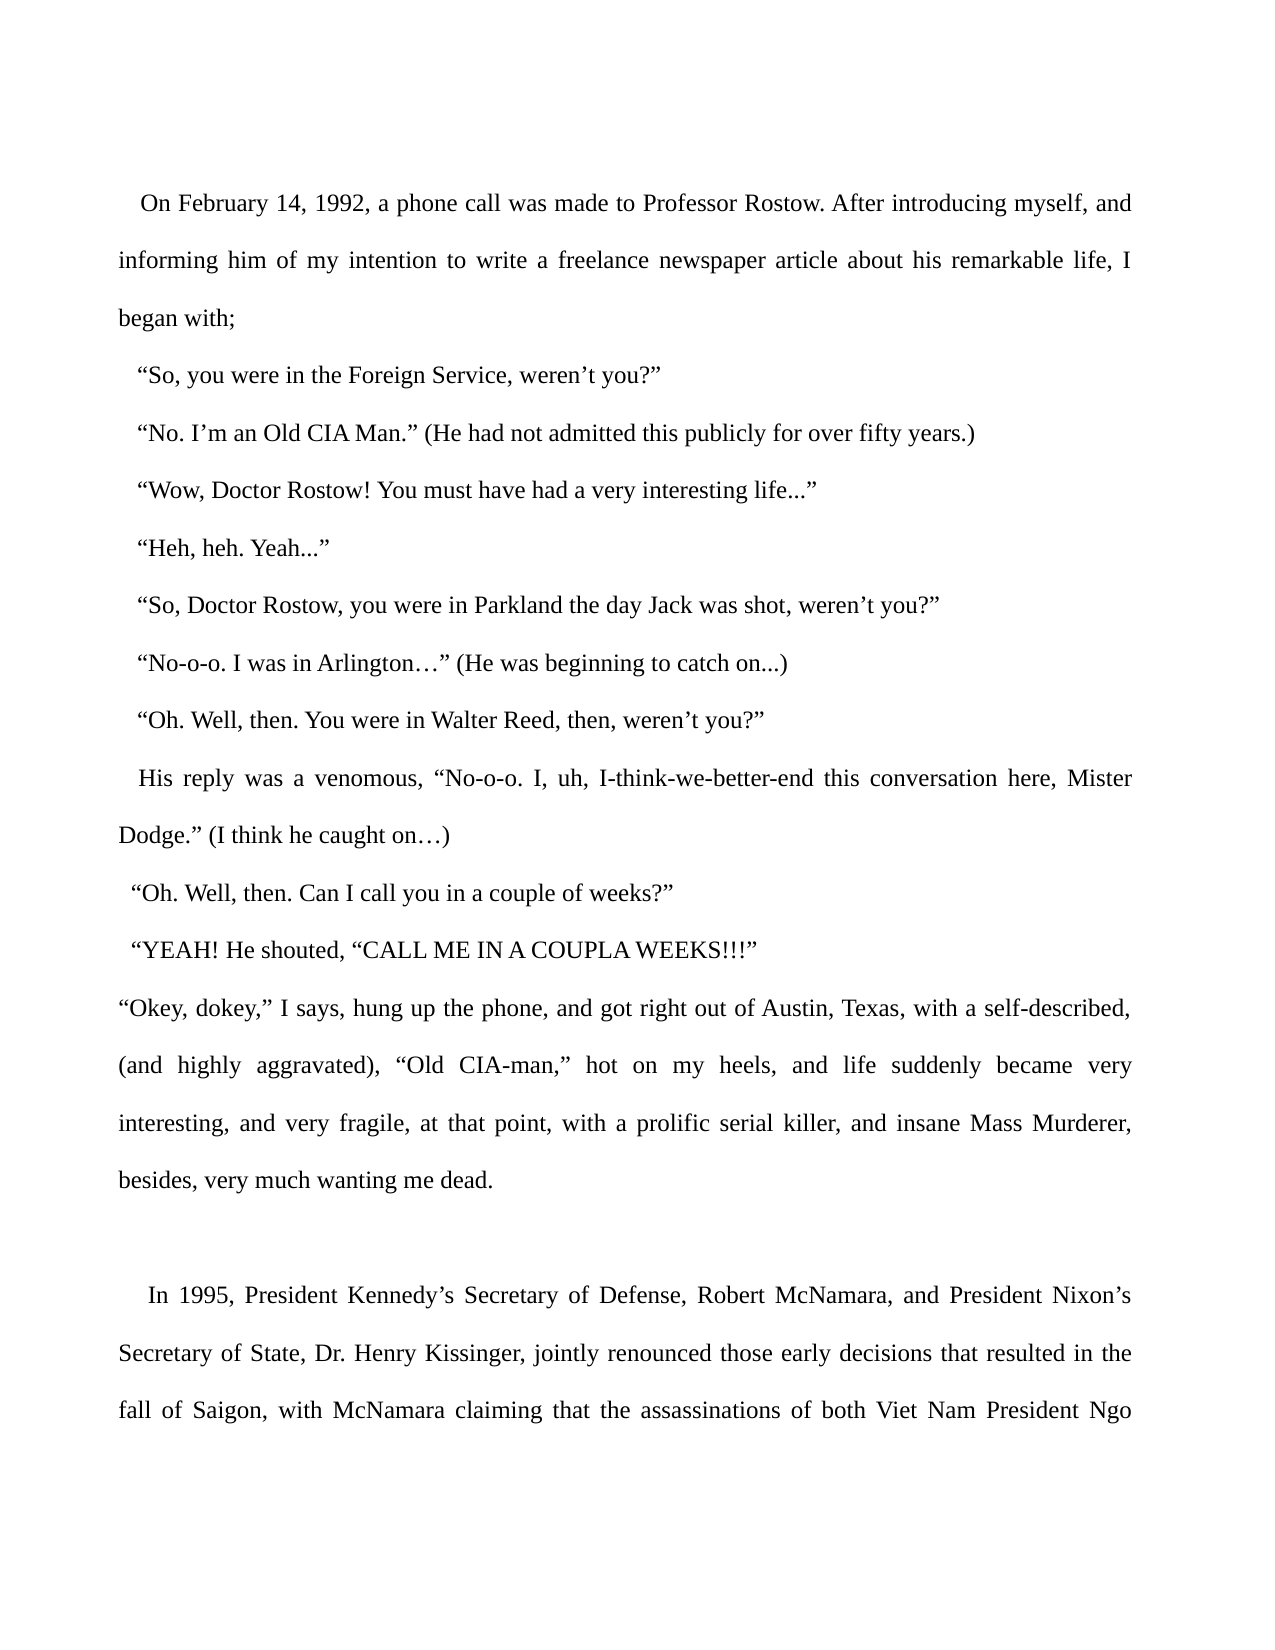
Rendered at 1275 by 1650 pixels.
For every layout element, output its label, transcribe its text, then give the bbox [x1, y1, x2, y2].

text “Oh. Well, then. Can I call you in a couple of weeks?” [118, 878, 1133, 907]
text “No-o-o. I was in Arlington…” (He was beginning to catch on...) [118, 648, 1133, 677]
text “So, Doctor Rostow, you were in Parkland the day Jack was shot, weren’t you?” [118, 590, 1133, 619]
text “Okey, dokey,” I says, hung up the phone, and got right out of Austin, Texas, with a self-described, (and highly aggravated), “Old CIA-man,” hot on my heels, and life suddenly became very interesting, and very fragile, at that point, with a prolific serial killer, and insane Mass Murderer, besides, very much wanting me dead. [118, 993, 1133, 1194]
text “Wow, Doctor Rostow! You must have had a very interesting life...” [118, 475, 1133, 504]
text “YEAH! He shouted, “CALL ME IN A COUPLA WEEKS!!!” [118, 935, 1133, 964]
text In 1995, President Kennedy’s Secretary of Defense, Robert McNamara, and President Nixon’s Secretary of State, Dr. Henry Kissinger, jointly renounced those early decisions that resulted in the fall of Saigon, with McNamara claiming that the assassinations of both Viet Nam President Ngo [118, 1280, 1133, 1424]
text “Heh, heh. Yeah...” [118, 533, 1133, 562]
text “No. I’m an Old CIA Man.” (He had not admitted this publicly for over fifty years.) [118, 418, 1133, 447]
text “Oh. Well, then. You were in Walter Reed, then, weren’t you?” [118, 705, 1133, 734]
text On February 14, 1992, a phone call was made to Professor Rostow. After introducing myself, and informing him of my intention to write a freelance newspaper article about his remarkable life, I began with; [118, 188, 1133, 332]
text “So, you were in the Foreign Service, weren’t you?” [118, 360, 1133, 389]
text His reply was a venomous, “No-o-o. I, uh, I-think-we-better-end this conversation here, Mister Dodge.” (I think he caught on…) [118, 763, 1133, 849]
